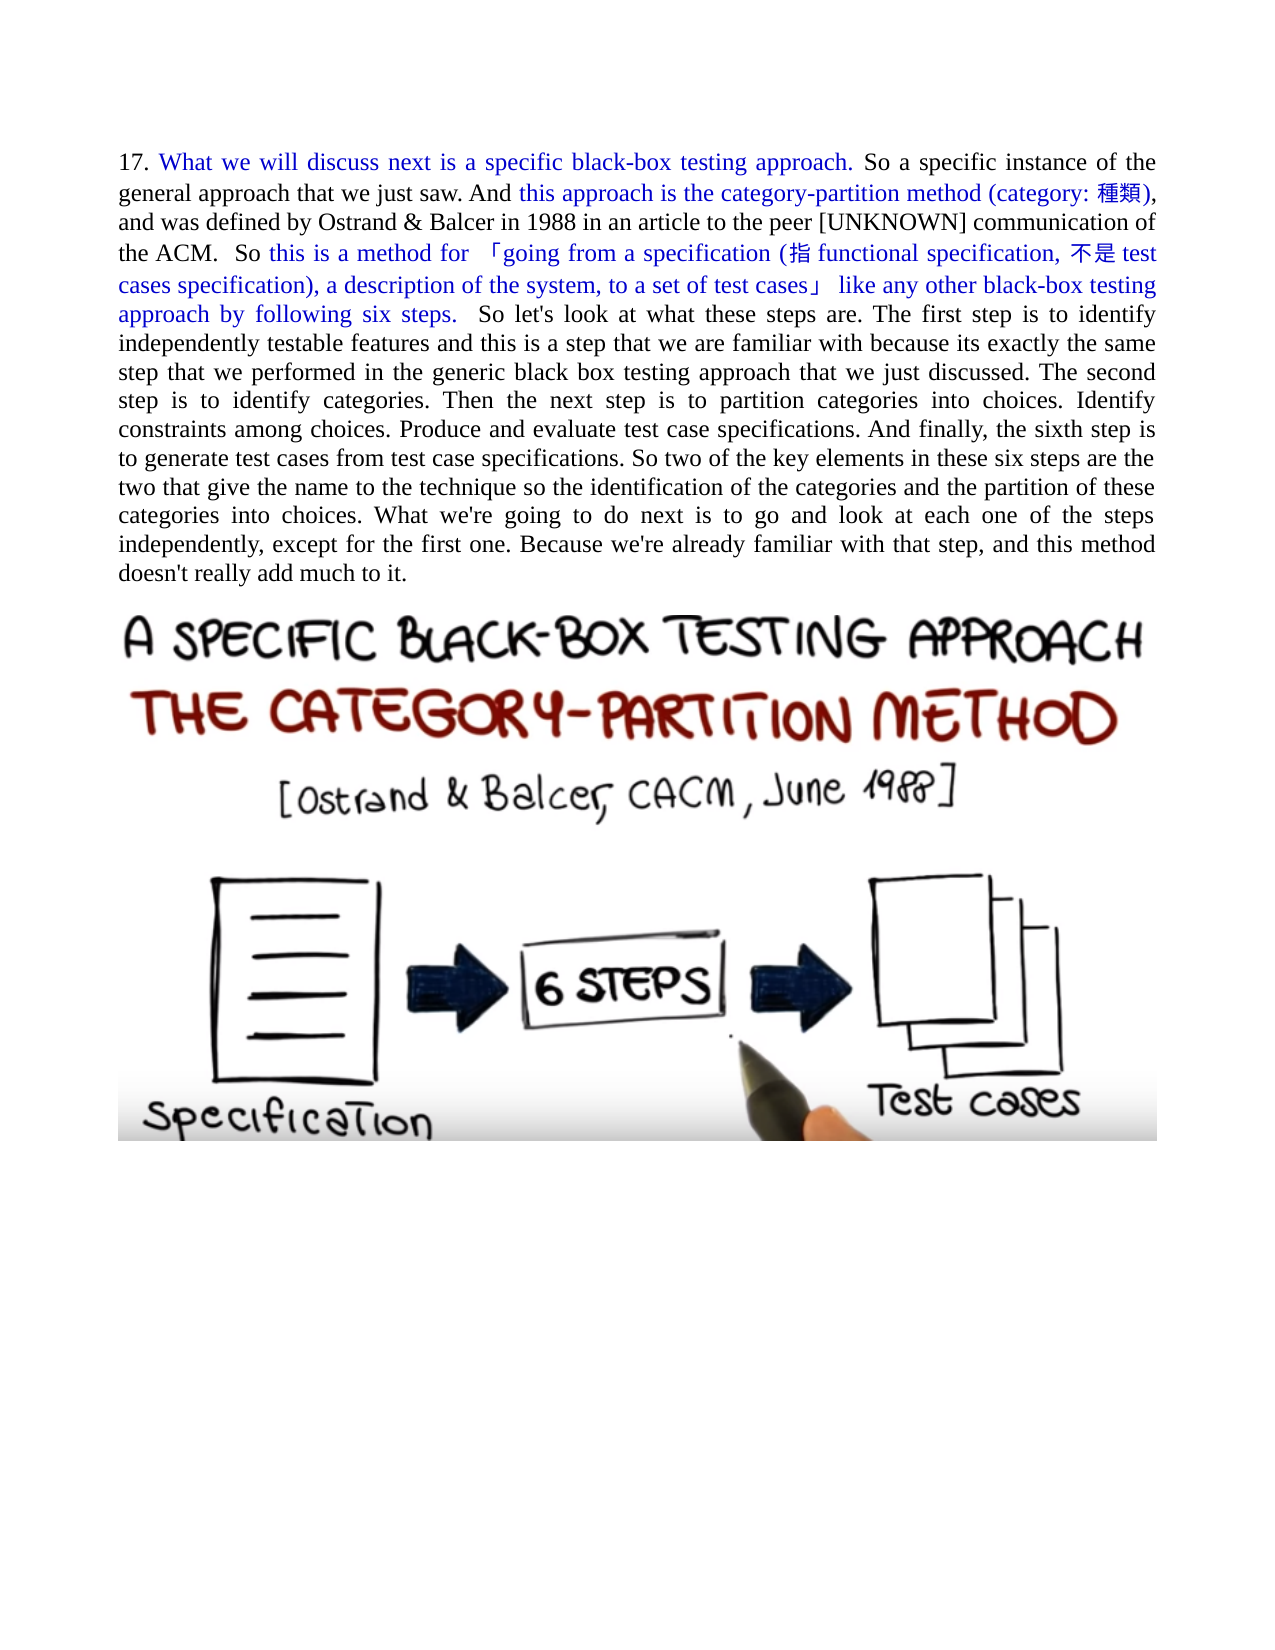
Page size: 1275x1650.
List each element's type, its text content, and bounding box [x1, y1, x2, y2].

picture [118, 615, 1157, 1141]
text 17. What we will discuss next is a specific black-box testing approach. So a specific instance of the general approach that we just saw. And this approach is the category-partition method (category: 種類), and was defined by Ostrand & Balcer in 1988 in an article to the peer [UNKNOWN] communication of the ACM. So this is a method for 「going from a specification (指functional specification, 不是test cases specification), a description of the system, to a set of test cases」 like any other black-box testing approach by following six steps. So let's look at what these steps are. The first step is to identify independently testable features and this is a step that we are familiar with because its exactly the same step that we performed in the generic black box testing approach that we just discussed. The second step is to identify categories. Then the next step is to partition categories into choices. Identify constraints among choices. Produce and evaluate test case specifications. And finally, the sixth step is to generate test cases from test case specifications. So two of the key elements in these six steps are the two that give the name to the technique so the identification of the categories and the partition of these categories into choices. What we're going to do next is to go and look at each one of the steps independently, except for the first one. Because we're already familiar with that step, and this method doesn't really add much to it. [118, 147, 1157, 587]
